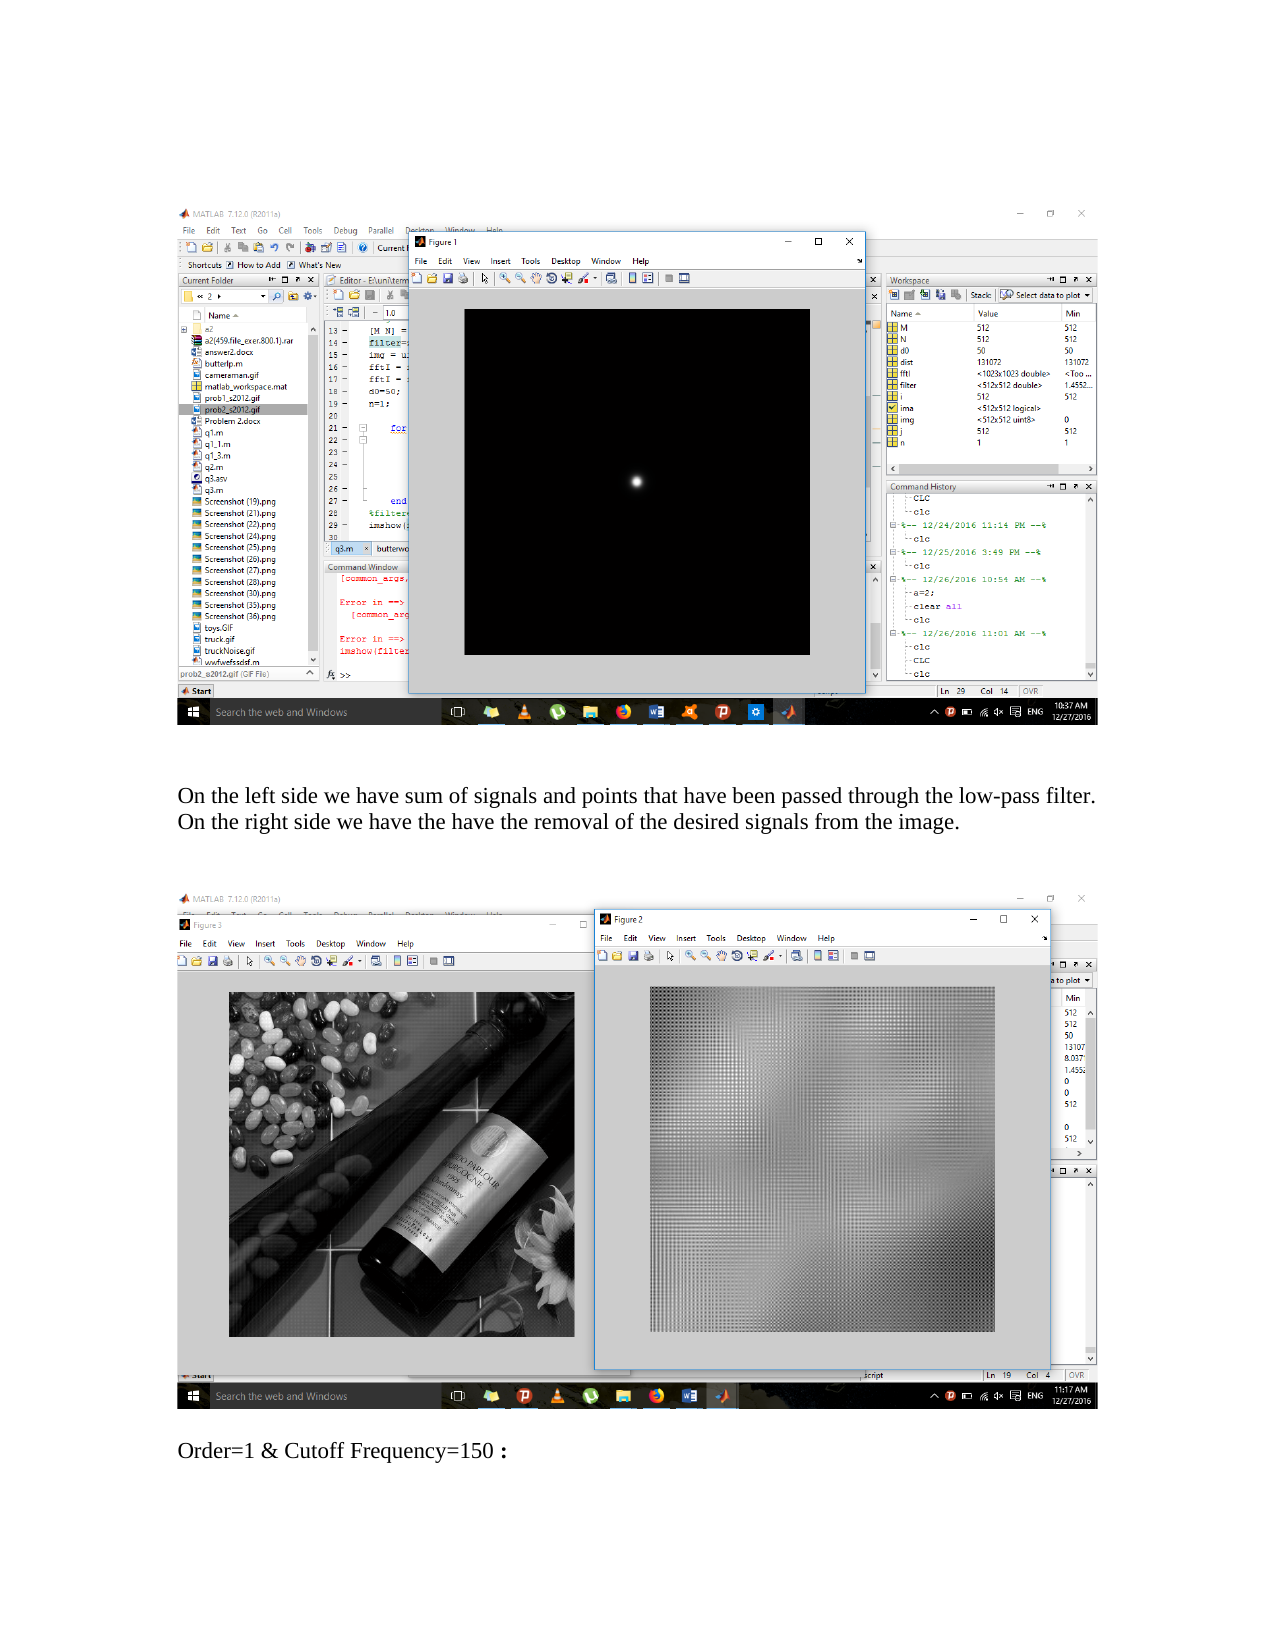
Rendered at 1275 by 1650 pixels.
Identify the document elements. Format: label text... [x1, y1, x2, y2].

picture [177, 206, 1098, 725]
picture [177, 891, 1098, 1409]
text Order=1 & Cutoff Frequency=150 : [177, 1437, 1098, 1463]
text On the left side we have sum of signals and points that have been passed through the low-pass filter. On the right side we have the have the removal of the desired signals from the image. [177, 782, 1098, 834]
